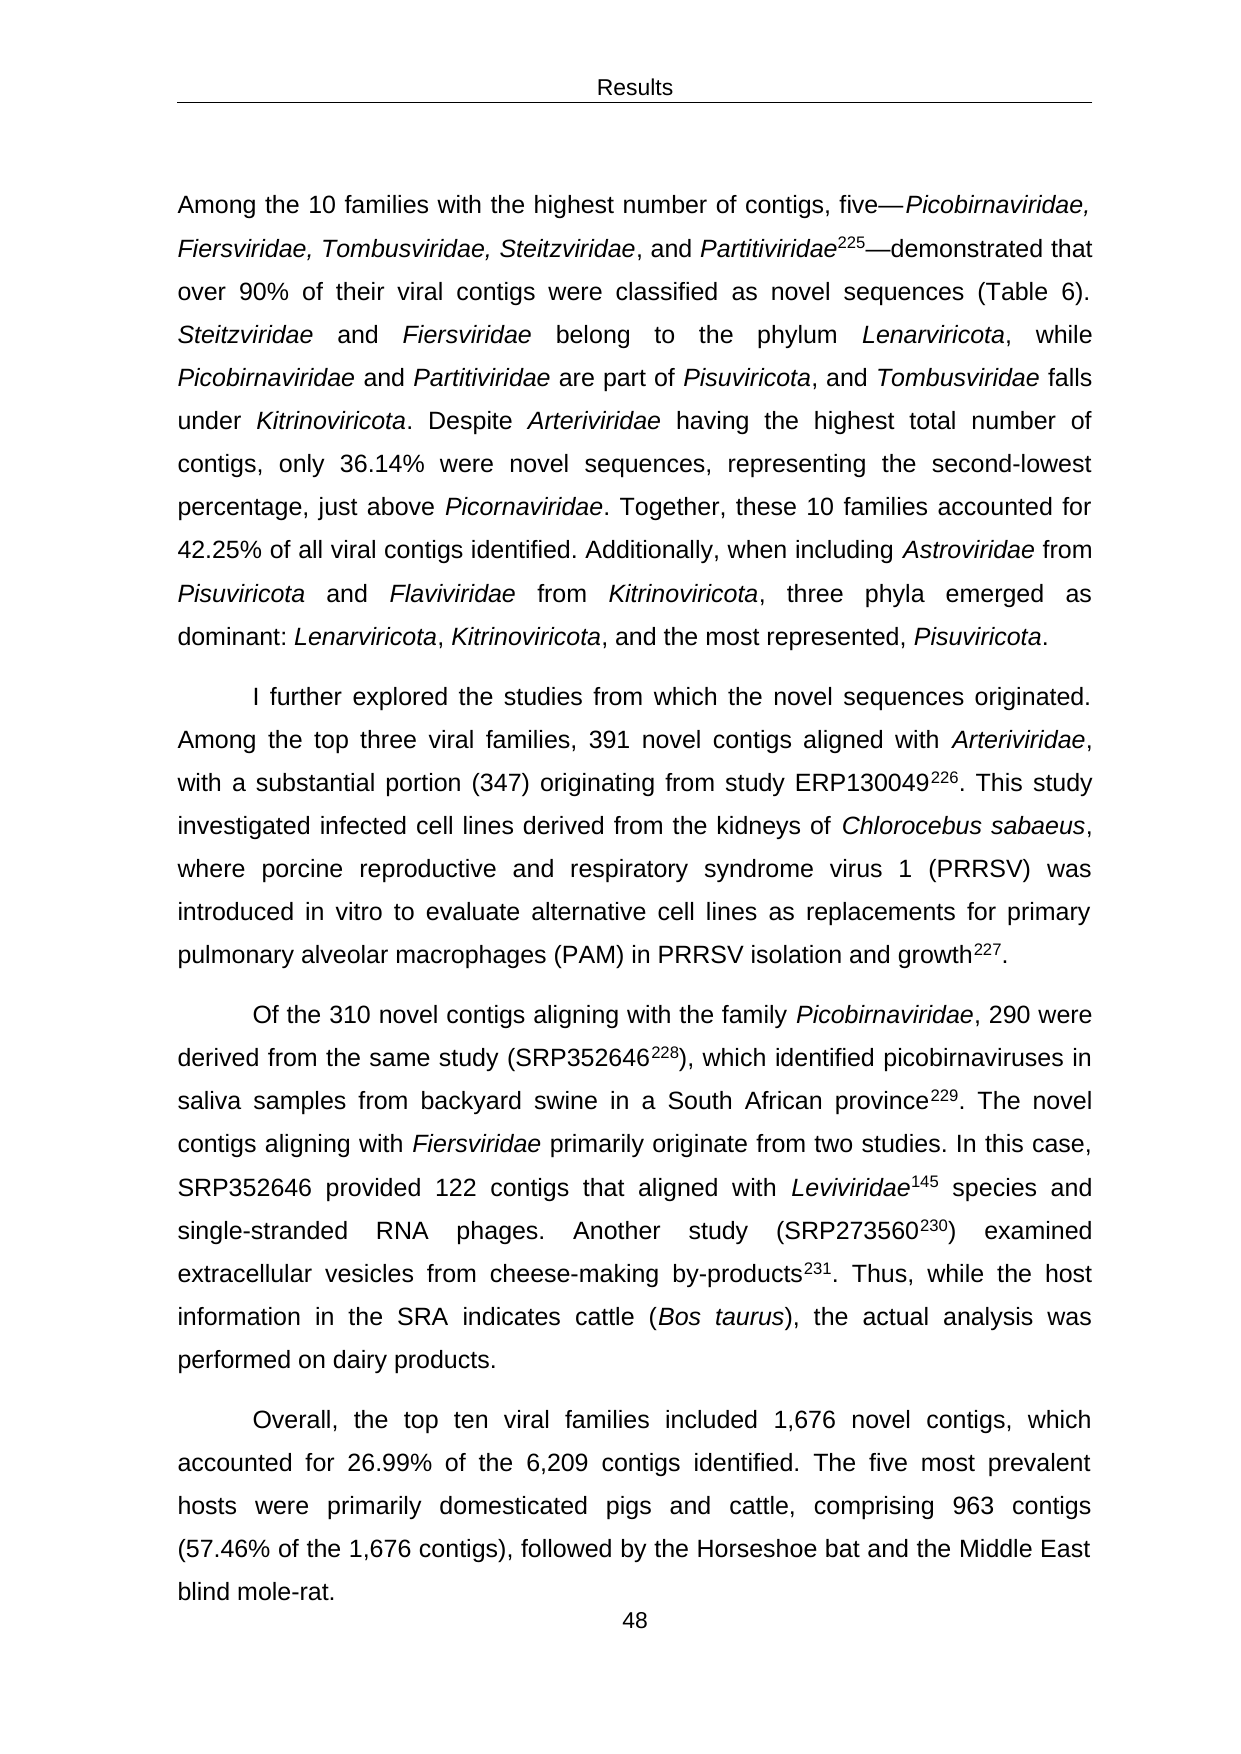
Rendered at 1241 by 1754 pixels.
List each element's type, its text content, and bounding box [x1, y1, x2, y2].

text Overall, the top ten viral families included 1,676 novel contigs, which accounted for 26.99% of the 6,209 contigs identified. The five most prevalent hosts were primarily domesticated pigs and cattle, comprising 963 contigs (57.46% of the 1,676 contigs), followed by the Horseshoe bat and the Middle East blind mole-rat. [177, 1405, 1092, 1606]
text Of the 310 novel contigs aligning with the family Picobirnaviridae, 290 were derived from the same study (SRP352646228), which identified picobirnaviruses in saliva samples from backyard swine in a South African province229. The novel contigs aligning with Fiersviridae primarily originate from two studies. In this case, SRP352646 provided 122 contigs that aligned with Leviviridae145 species and single-stranded RNA phages. Another study (SRP273560230) examined extracellular vesicles from cheese-making by-products231. Thus, while the host information in the SRA indicates cattle (Bos taurus), the actual analysis was performed on dairy products. [177, 1000, 1092, 1374]
text I further explored the studies from which the novel sequences originated. Among the top three viral families, 391 novel contigs aligned with Arteriviridae, with a substantial portion (347) originating from study ERP130049226. This study investigated infected cell lines derived from the kidneys of Chlorocebus sabaeus, where porcine reproductive and respiratory syndrome virus 1 (PRRSV) was introduced in vitro to evaluate alternative cell lines as replacements for primary pulmonary alveolar macrophages (PAM) in PRRSV isolation and growth227. [177, 681, 1092, 969]
text Among the 10 families with the highest number of contigs, five—Picobirnaviridae, Fiersviridae, Tombusviridae, Steitzviridae, and Partitiviridae225—demonstrated that over 90% of their viral contigs were classified as novel sequences (Table 6). Steitzviridae and Fiersviridae belong to the phylum Lenarviricota, while Picobirnaviridae and Partitiviridae are part of Pisuviricota, and Tombusviridae falls under Kitrinoviricota. Despite Arteriviridae having the highest total number of contigs, only 36.14% were novel sequences, representing the second-lowest percentage, just above Picornaviridae. Together, these 10 families accounted for 42.25% of all viral contigs identified. Additionally, when including Astroviridae from Pisuviricota and Flaviviridae from Kitrinoviricota, three phyla emerged as dominant: Lenarviricota, Kitrinoviricota, and the most represented, Pisuviricota. [177, 190, 1092, 650]
